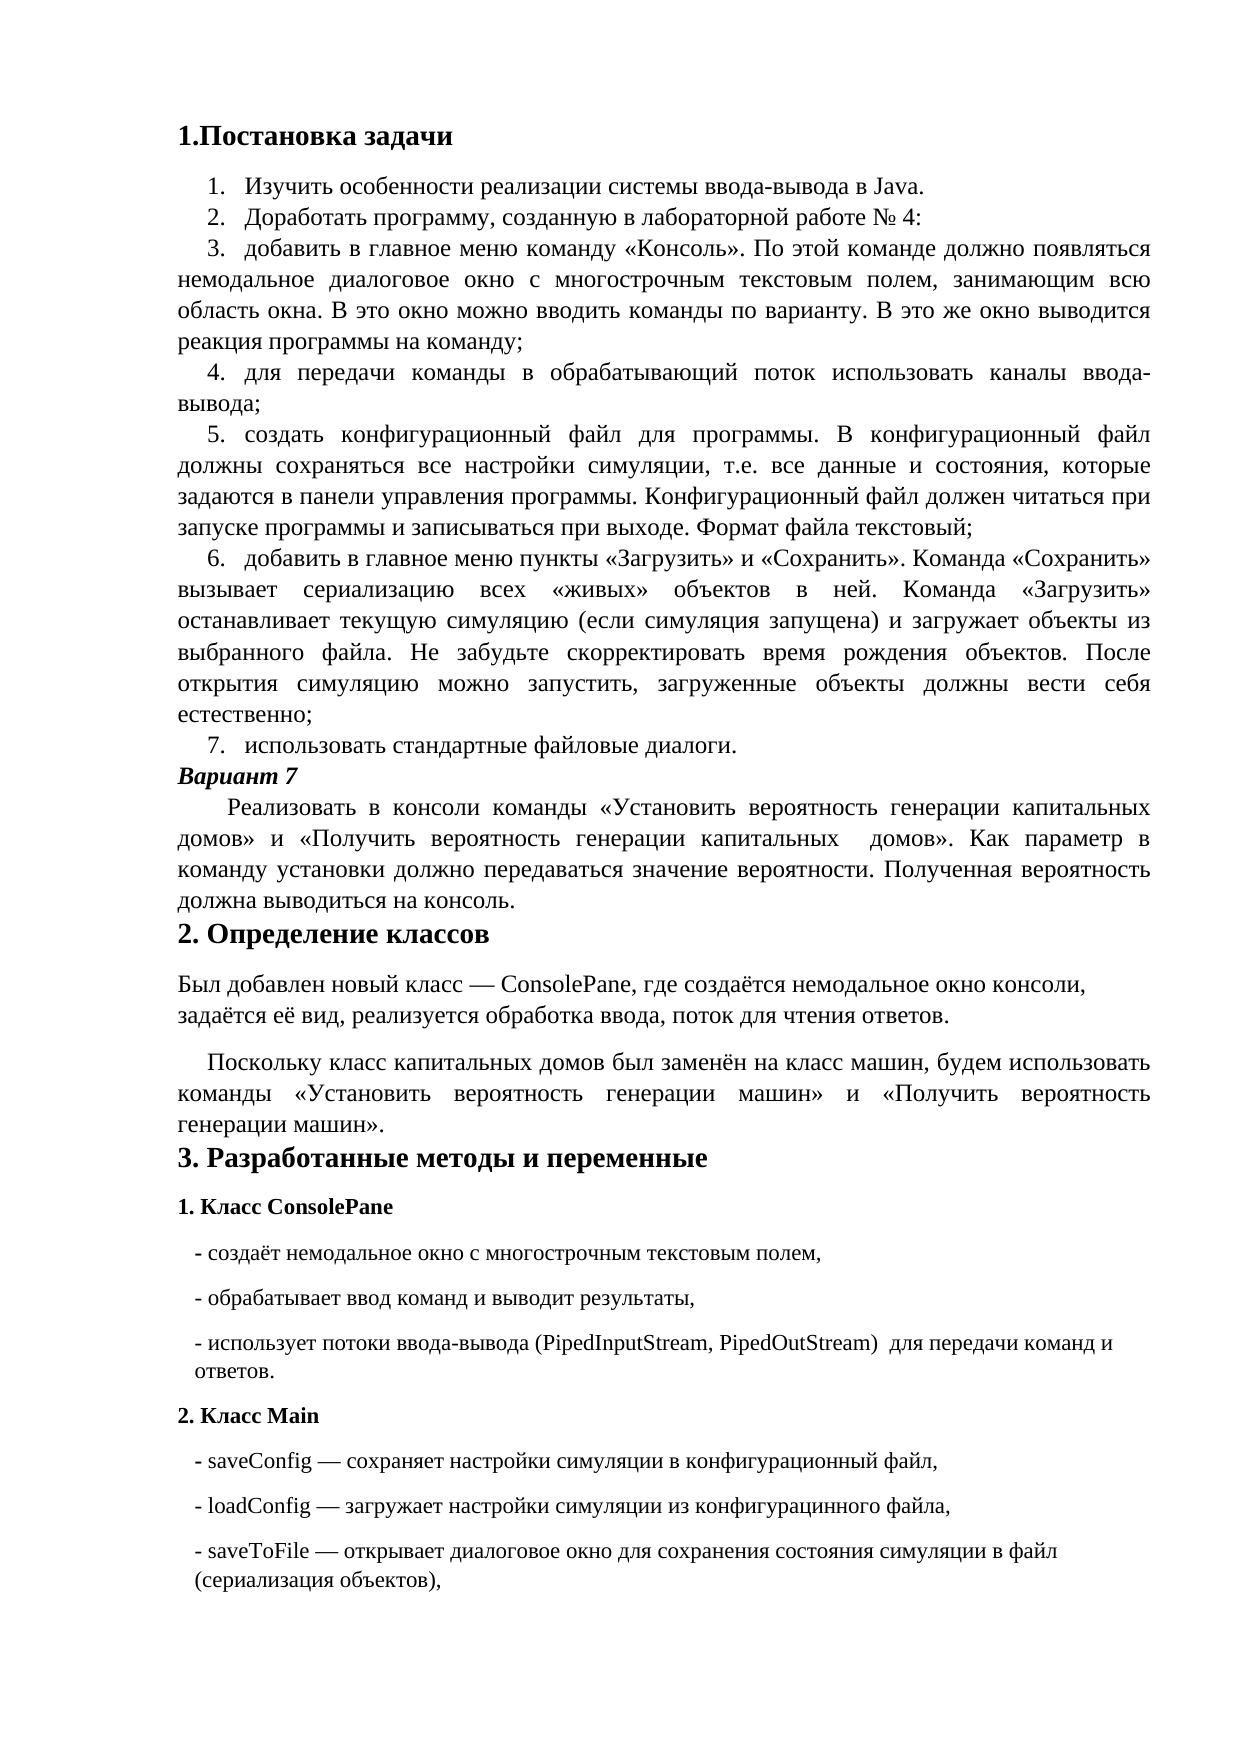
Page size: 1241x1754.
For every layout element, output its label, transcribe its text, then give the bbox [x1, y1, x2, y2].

list добавить в главное меню команду «Консоль». По этой команде должно появляться немодальное диалоговое окно с многострочным текстовым полем, занимающим всю область окна. В это окно можно вводить команды по варианту. В это же окно выводится реакция программы на команду; [177, 233, 1152, 355]
text - saveConfig — сохраняет настройки симуляции в конфигурационный файл, [177, 1447, 1152, 1474]
list создать конфигурационный файл для программы. В конфигурационный файл должны сохраняться все настройки симуляции, т.е. все данные и состояния, которые задаются в панели управления программы. Конфигурационный файл должен читаться при запуске программы и записываться при выходе. Формат файла текстовый; [177, 419, 1152, 541]
list Изучить особенности реализации системы ввода-вывода в Java. [177, 171, 1152, 200]
text - saveToFile — открывает диалоговое окно для сохранения состояния симуляции в файл (сериализация объектов), [177, 1538, 1152, 1592]
text 3. Разработанные методы и переменные [177, 1141, 1152, 1174]
list Вариант 7 [177, 761, 1152, 789]
text - использует потоки ввода-вывода (PipedInputStream, PipedOutStream) для передачи команд и ответов. [177, 1329, 1152, 1383]
list Реализовать в консоли команды «Установить вероятность генерации капитальных домов» и «Получить вероятность генерации капитальных домов». Как параметр в команду установки должно передаваться значение вероятности. Полученная вероятность должна выводиться на консоль. [177, 792, 1152, 914]
text Был добавлен новый класс — ConsolePane, где создаётся немодальное окно консоли, задаётся её вид, реализуется обработка ввода, поток для чтения ответов. [177, 969, 1152, 1028]
list Доработать программу, созданную в лабораторной работе № 4: [177, 202, 1152, 231]
list использовать стандартные файловые диалоги. [177, 730, 1152, 758]
list добавить в главное меню пункты «Загрузить» и «Сохранить». Команда «Сохранить» вызывает сериализацию всех «живых» объектов в ней. Команда «Загрузить» останавливает текущую симуляцию (если симуляция запущена) и загружает объекты из выбранного файла. Не забудьте скорректировать время рождения объектов. После открытия симуляцию можно запустить, загруженные объекты должны вести себя естественно; [177, 543, 1152, 727]
text - loadConfig — загружает настройки симуляции из конфигурацинного файла, [177, 1492, 1152, 1519]
text 2. Определение классов [177, 916, 1152, 949]
list для передачи команды в обрабатывающий поток использовать каналы ввода-вывода; [177, 357, 1152, 417]
text - обрабатывает ввод команд и выводит результаты, [177, 1284, 1152, 1310]
text Поскольку класс капитальных домов был заменён на класс машин, будем использовать команды «Установить вероятность генерации машин» и «Получить вероятность генерации машин». [177, 1047, 1152, 1138]
text - создаёт немодальное окно с многострочным текстовым полем, [177, 1238, 1152, 1265]
text 1.Постановка задачи [177, 118, 1152, 152]
text 2. Класс Main [177, 1402, 1152, 1429]
text 1. Класс ConsolePane [177, 1193, 1152, 1220]
